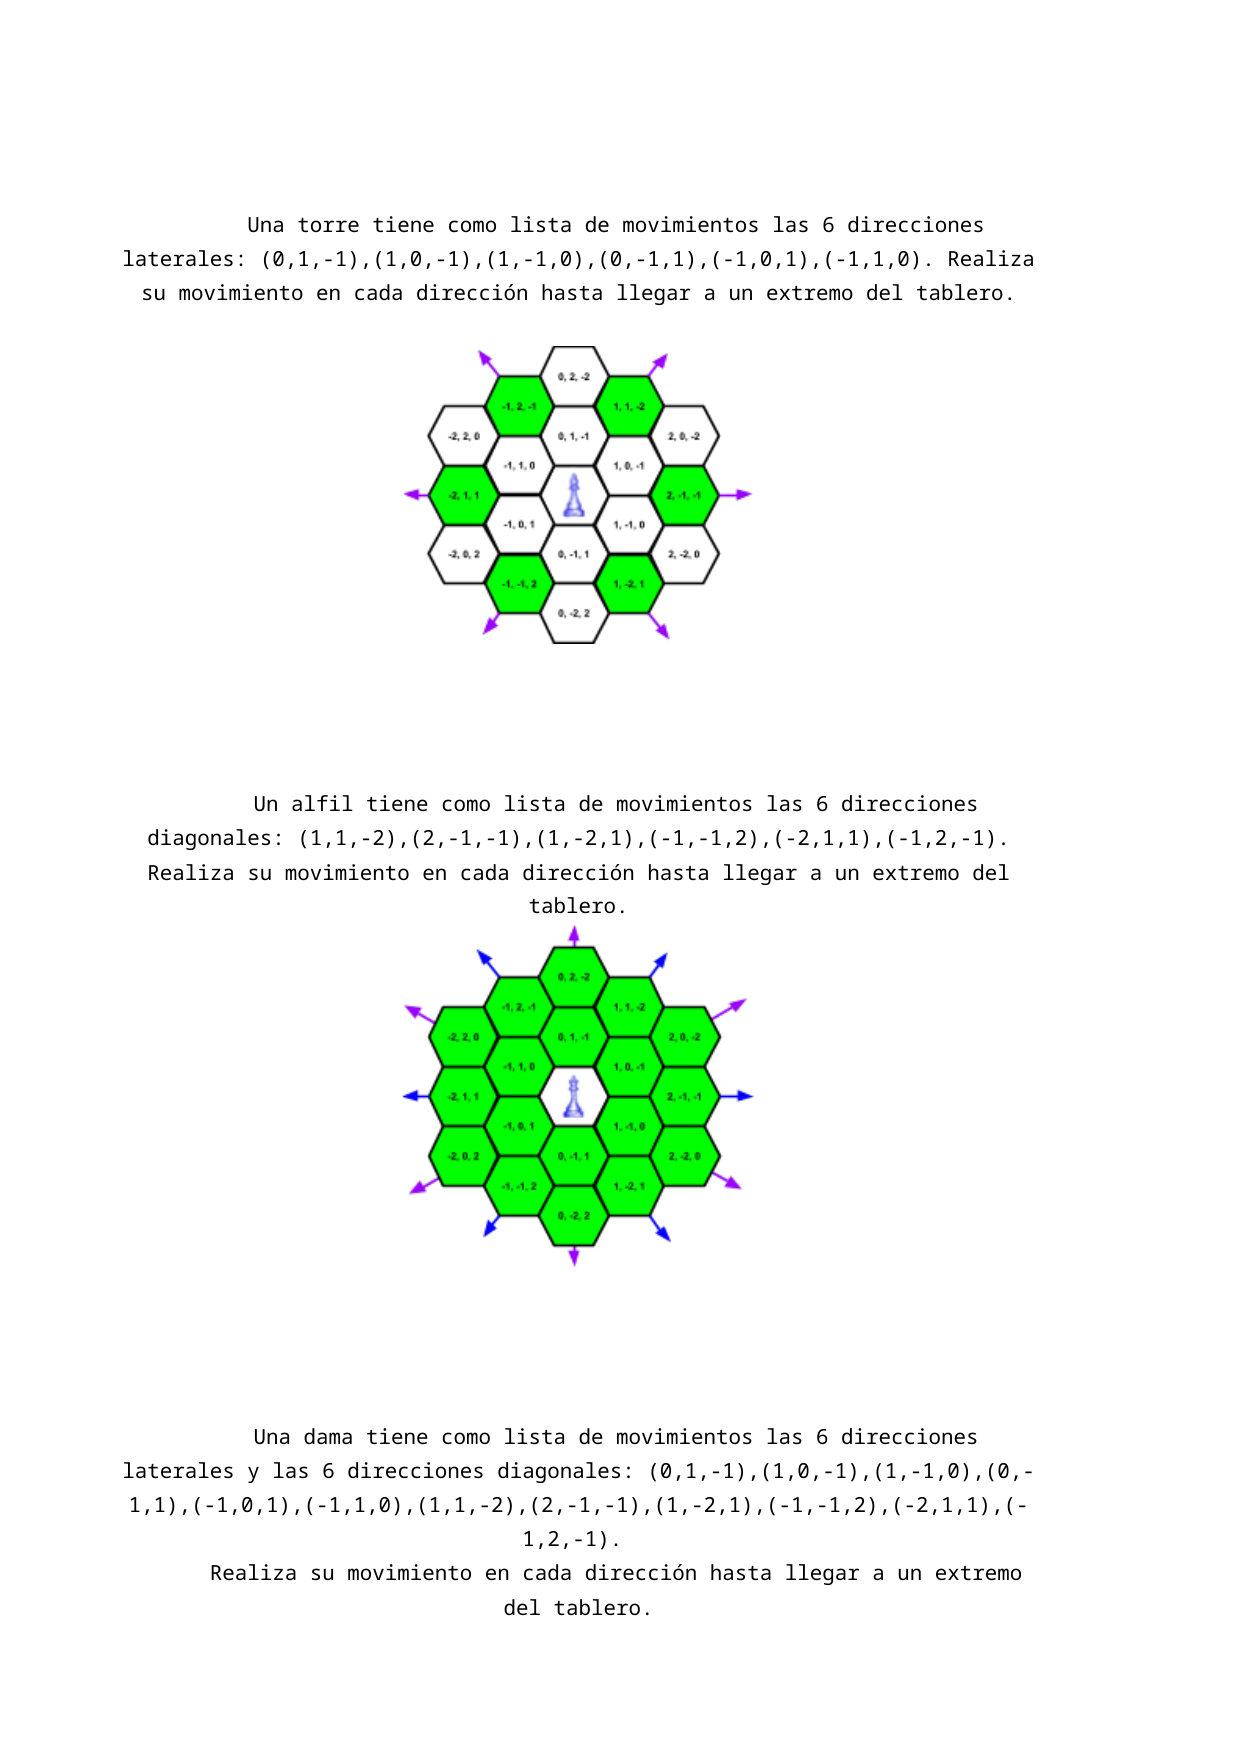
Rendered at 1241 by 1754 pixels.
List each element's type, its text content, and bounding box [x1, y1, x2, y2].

text Realiza su movimiento en cada dirección hasta llegar a un extremo del tablero. [118, 1558, 1038, 1621]
text Un alfil tiene como lista de movimientos las 6 direcciones diagonales: (1,1,-2),(2,-1,-1),(1,-2,1),(-1,-1,2),(-2,1,1),(-1,2,-1). Realiza su movimiento en cada dirección hasta llegar a un extremo del tablero. [118, 789, 1038, 920]
text Una torre tiene como lista de movimientos las 6 direcciones laterales: (0,1,-1),(1,0,-1),(1,-1,0),(0,-1,1),(-1,0,1),(-1,1,0). Realiza su movimiento en cada dirección hasta llegar a un extremo del tablero. [118, 210, 1038, 307]
picture [402, 925, 754, 1267]
text Una dama tiene como lista de movimientos las 6 direcciones laterales y las 6 direcciones diagonales: (0,1,-1),(1,0,-1),(1,-1,0),(0,-1,1),(-1,0,1),(-1,1,0),(1,1,-2),(2,-1,-1),(1,-2,1),(-1,-1,2),(-2,1,1),(-1,2,-1). [118, 1422, 1038, 1553]
picture [403, 346, 753, 644]
